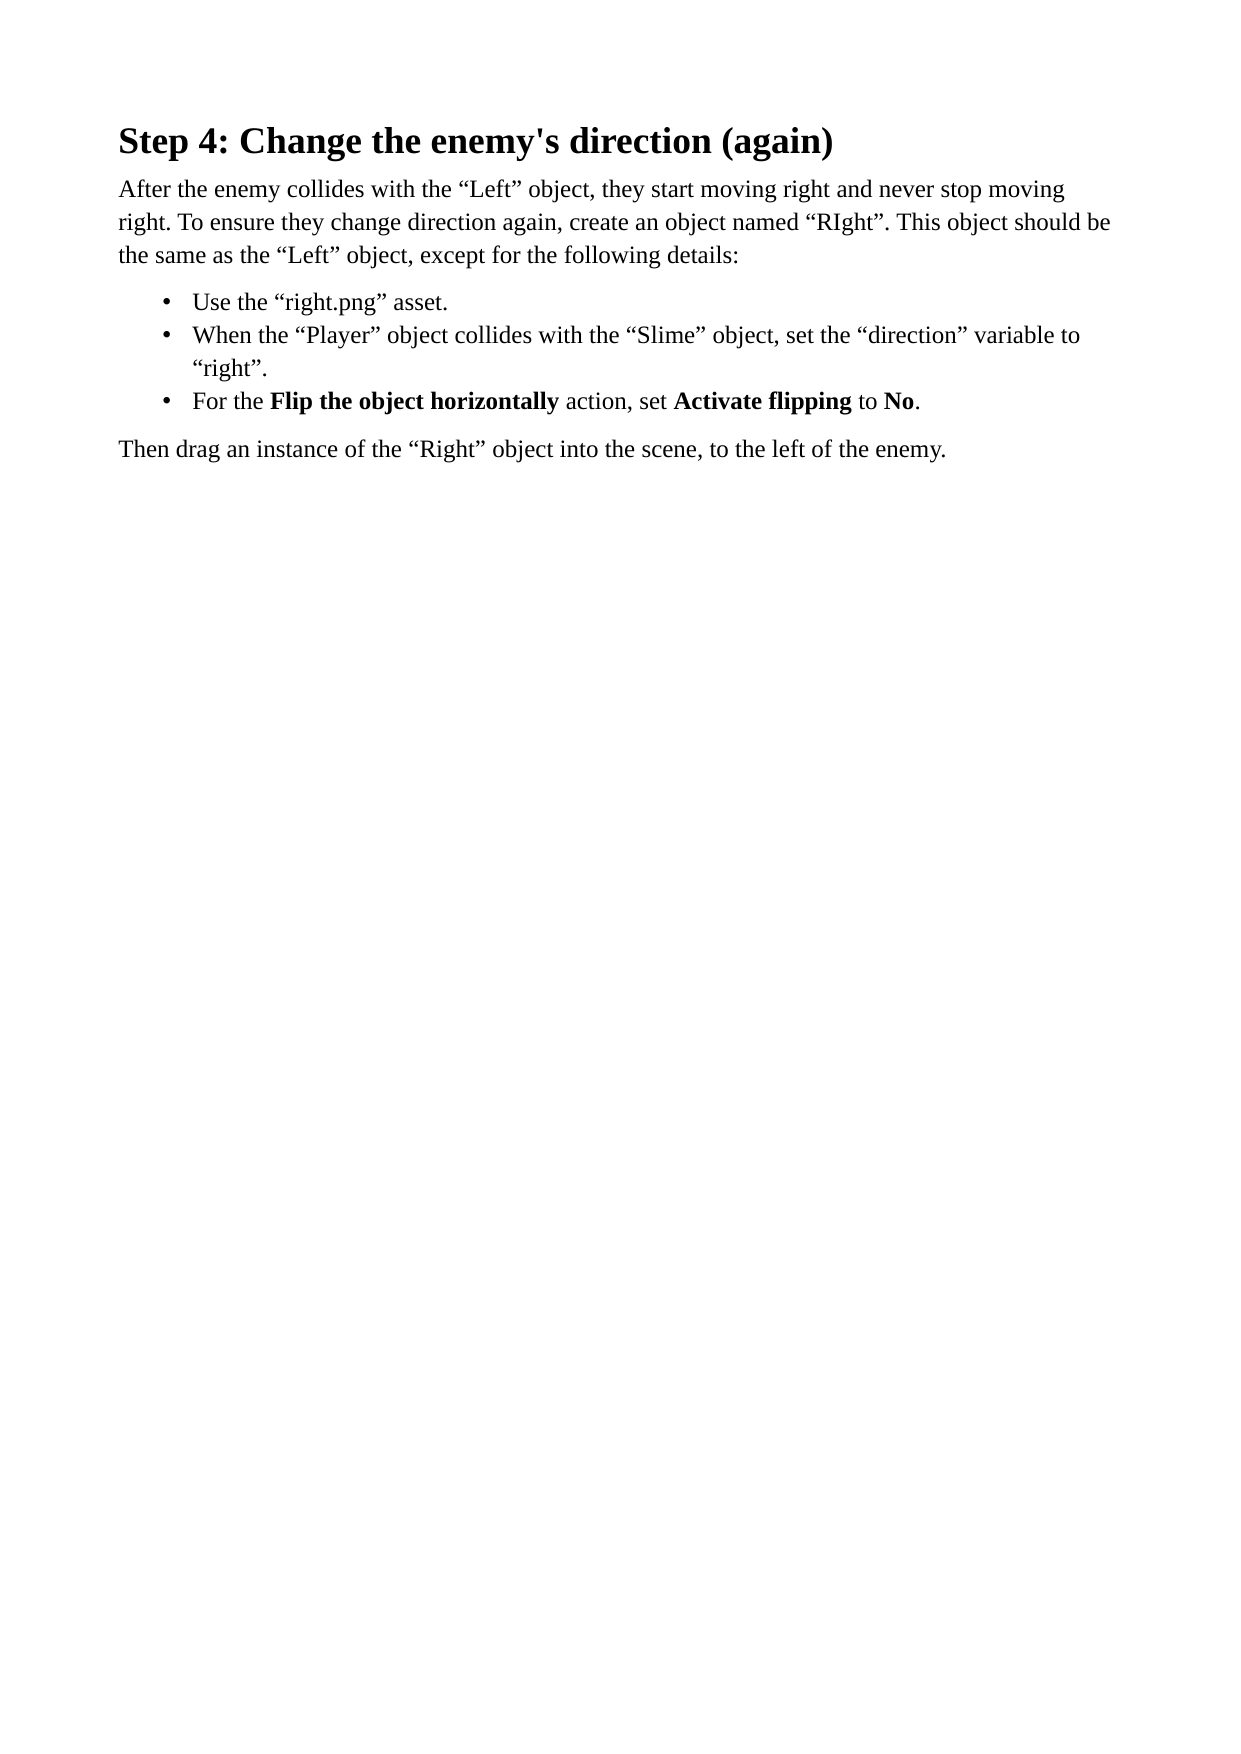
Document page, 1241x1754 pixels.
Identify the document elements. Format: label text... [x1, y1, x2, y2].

list When the “Player” object collides with the “Slime” object, set the “direction” variable to “right”. [162, 320, 1122, 382]
list For the Flip the object horizontally action, set Activate flipping to No. [162, 386, 1122, 415]
subtitle Step 4: Change the enemy's direction (again) [118, 118, 1122, 161]
text After the enemy collides with the “Left” object, they start moving right and never stop moving right. To ensure they change direction again, create an object named “RIght”. This object should be the same as the “Left” object, except for the following details: [118, 174, 1122, 268]
text Then drag an instance of the “Right” object into the scene, to the left of the enemy. [118, 434, 1122, 463]
list Use the “right.png” asset. [162, 287, 1122, 316]
